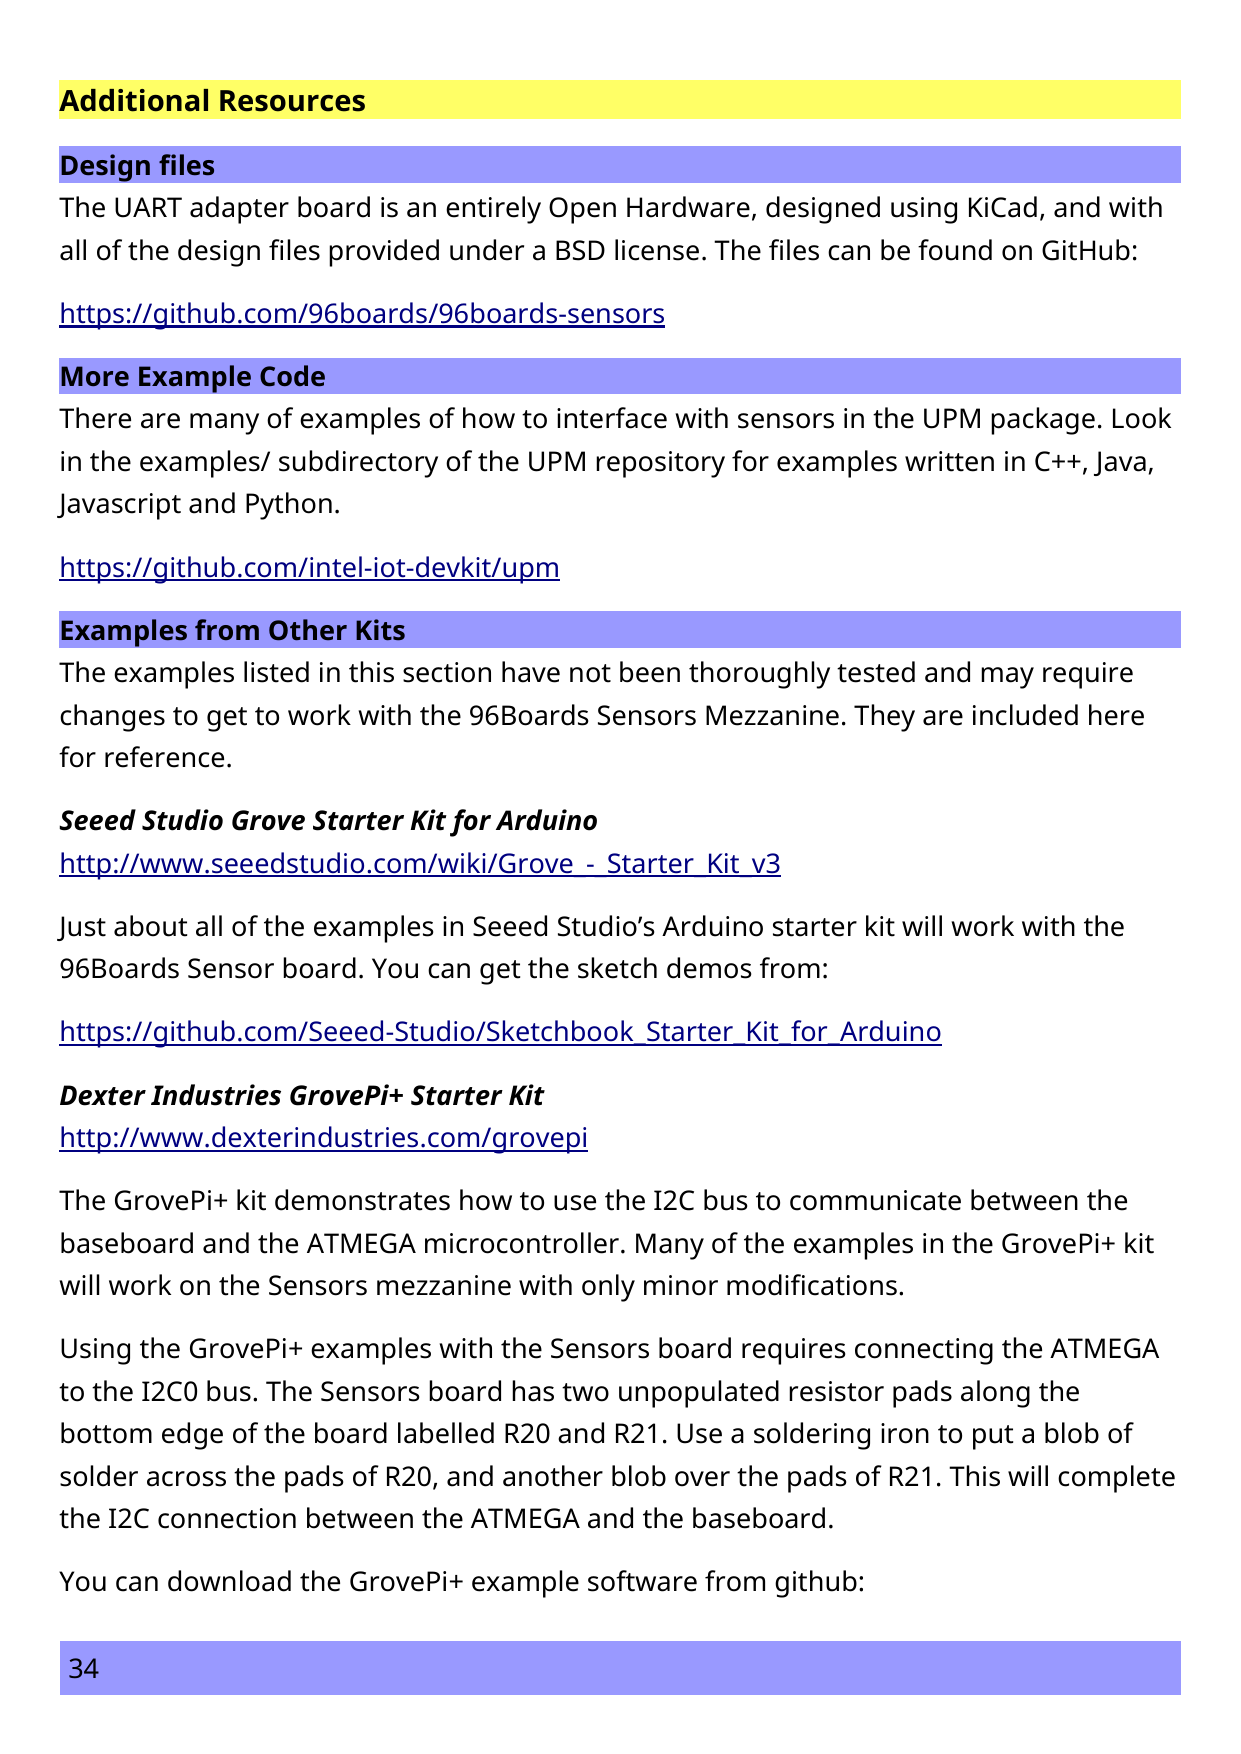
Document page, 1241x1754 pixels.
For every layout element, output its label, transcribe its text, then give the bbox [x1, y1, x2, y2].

subtitle Additional Resources [59, 80, 1181, 119]
text The GrovePi+ kit demonstrates how to use the I2C bus to communicate between the baseboard and the ATMEGA microcontroller. Many of the examples in the GrovePi+ kit will work on the Sensors mezzanine with only minor modifications. [59, 1182, 1181, 1303]
text Just about all of the examples in Seeed Studio’s Arduino starter kit will work with the 96Boards Sensor board. You can get the sketch demos from: [59, 907, 1181, 987]
text https://github.com/intel-iot-devkit/upm [59, 548, 1181, 585]
text You can download the GrovePi+ example software from github: [59, 1563, 1181, 1599]
subtitle Examples from Other Kits [59, 611, 1181, 648]
subtitle Seeed Studio Grove Starter Kit for Arduino [59, 802, 1181, 838]
subtitle More Example Code [59, 358, 1181, 394]
text https://github.com/96boards/96boards-sensors [59, 294, 1181, 331]
text The UART adapter board is an entirely Open Hardware, designed using KiCad, and with all of the design files provided under a BSD license. The files can be found on GitHub: [59, 189, 1181, 268]
subtitle Dexter Industries GrovePi+ Starter Kit [59, 1076, 1181, 1113]
text Using the GrovePi+ examples with the Sensors board requires connecting the ATMEGA to the I2C0 bus. The Sensors board has two unpopulated resistor pads along the bottom edge of the board labelled R20 and R21. Use a soldering iron to put a blob of solder across the pads of R20, and another blob over the pads of R21. This will complete the I2C connection between the ATMEGA and the baseboard. [59, 1330, 1181, 1536]
text There are many of examples of how to interface with sensors in the UPM package. Look in the examples/ subdirectory of the UPM repository for examples written in C++, Java, Javascript and Python. [59, 400, 1181, 522]
subtitle Design files [59, 146, 1181, 183]
text https://github.com/Seeed-Studio/Sketchbook_Starter_Kit_for_Arduino [59, 1013, 1181, 1050]
text http://www.seeedstudio.com/wiki/Grove_-_Starter_Kit_v3 [59, 844, 1181, 881]
text http://www.dexterindustries.com/grovepi [59, 1118, 1181, 1155]
text The examples listed in this section have not been thoroughly tested and may require changes to get to work with the 96Boards Sensors Mezzanine. They are included here for reference. [59, 654, 1181, 775]
